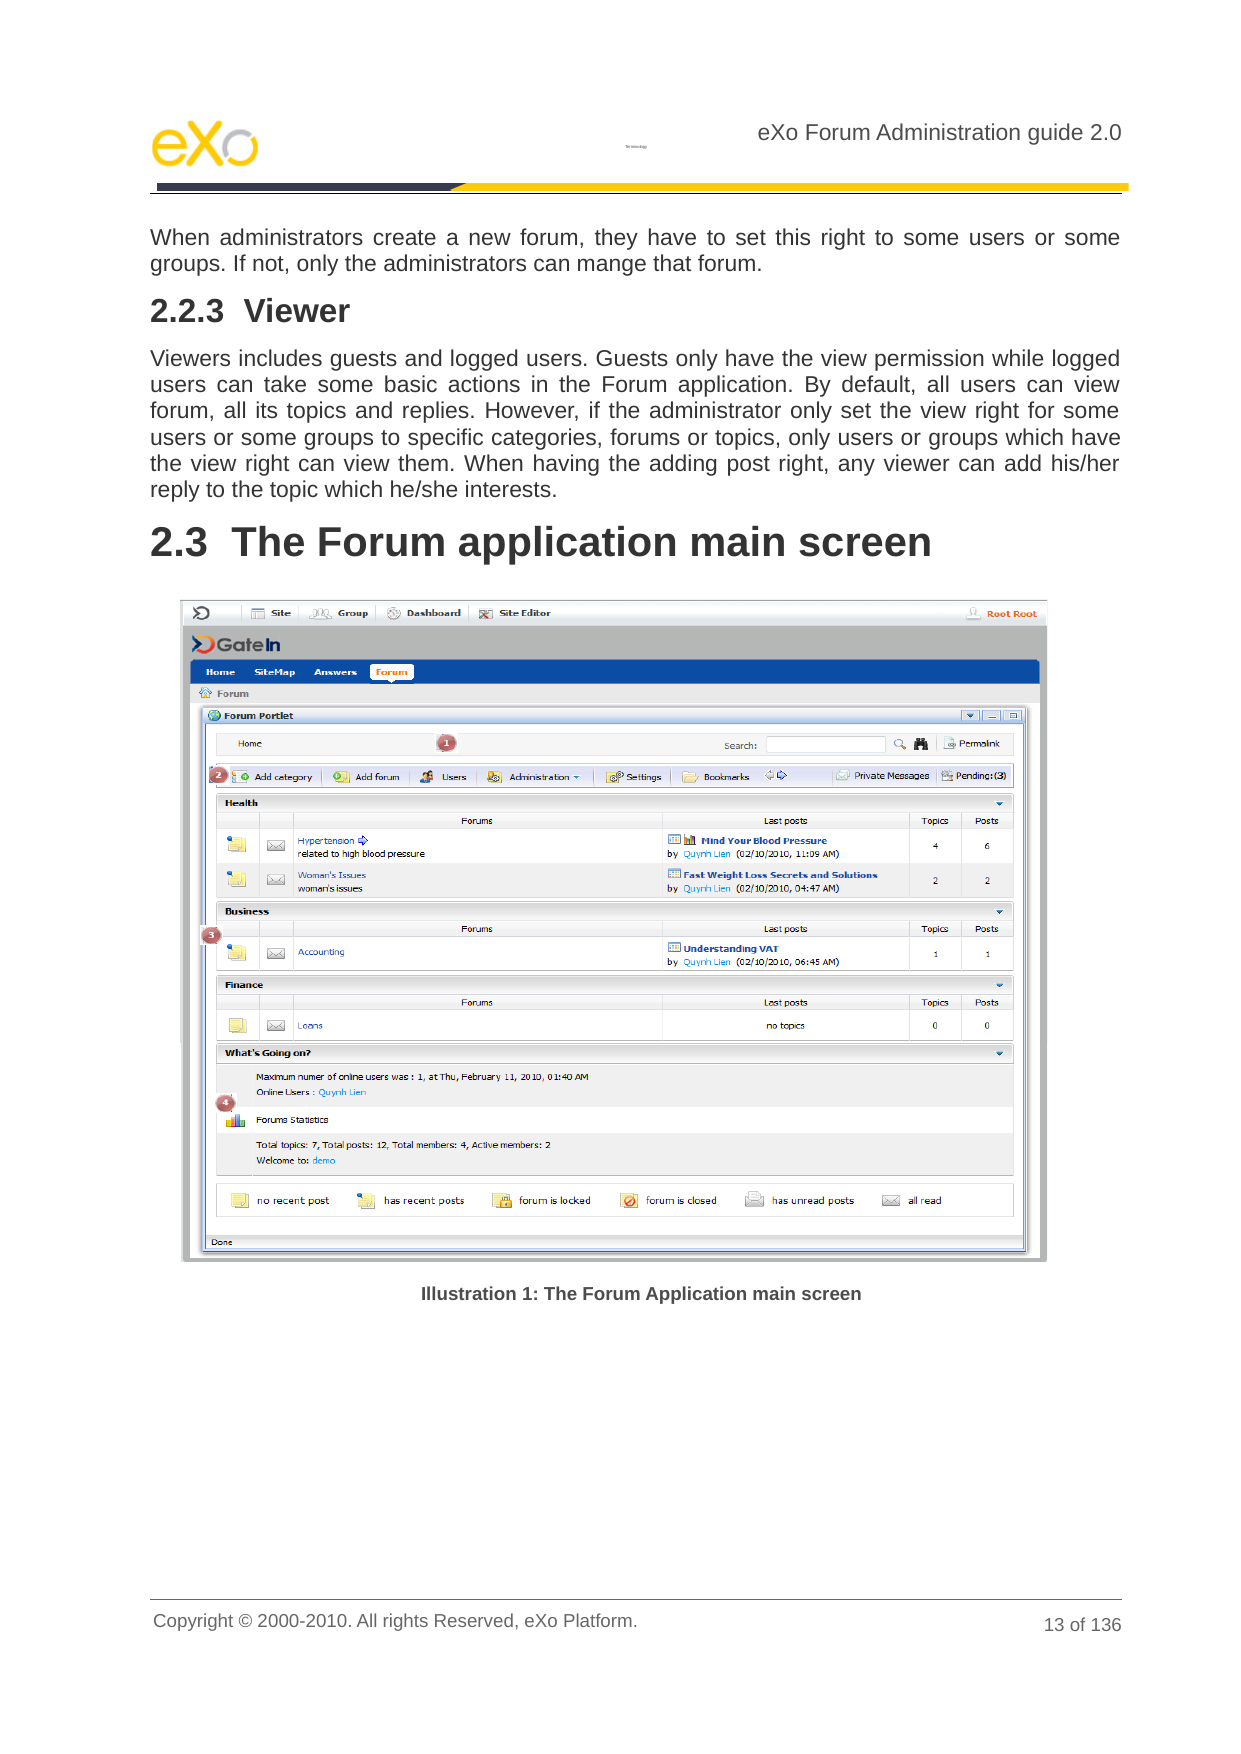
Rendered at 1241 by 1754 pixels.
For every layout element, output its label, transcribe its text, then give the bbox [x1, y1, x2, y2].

subtitle Viewer [150, 291, 1122, 330]
picture [180, 599, 1048, 1262]
picture [152, 120, 259, 167]
subtitle The Forum application main screen [150, 518, 1122, 566]
text Illustration 1: The Forum Application main screen [180, 648, 1102, 1305]
text Viewers includes guests and logged users. Guests only have the view permission while logged users can take some basic actions in the Forum application. By default, all users can view forum, all its topics and replies. However, if the administrator only set the view right for some users or some groups to specific categories, forums or topics, only users or groups which have the view right can view them. When having the adding post right, any viewer can add his/her reply to the topic which he/she interests. [150, 345, 1122, 503]
picture [157, 183, 1129, 191]
text When administrators create a new forum, they have to set this right to some users or some groups. If not, only the administrators can mange that forum. [150, 223, 1122, 276]
